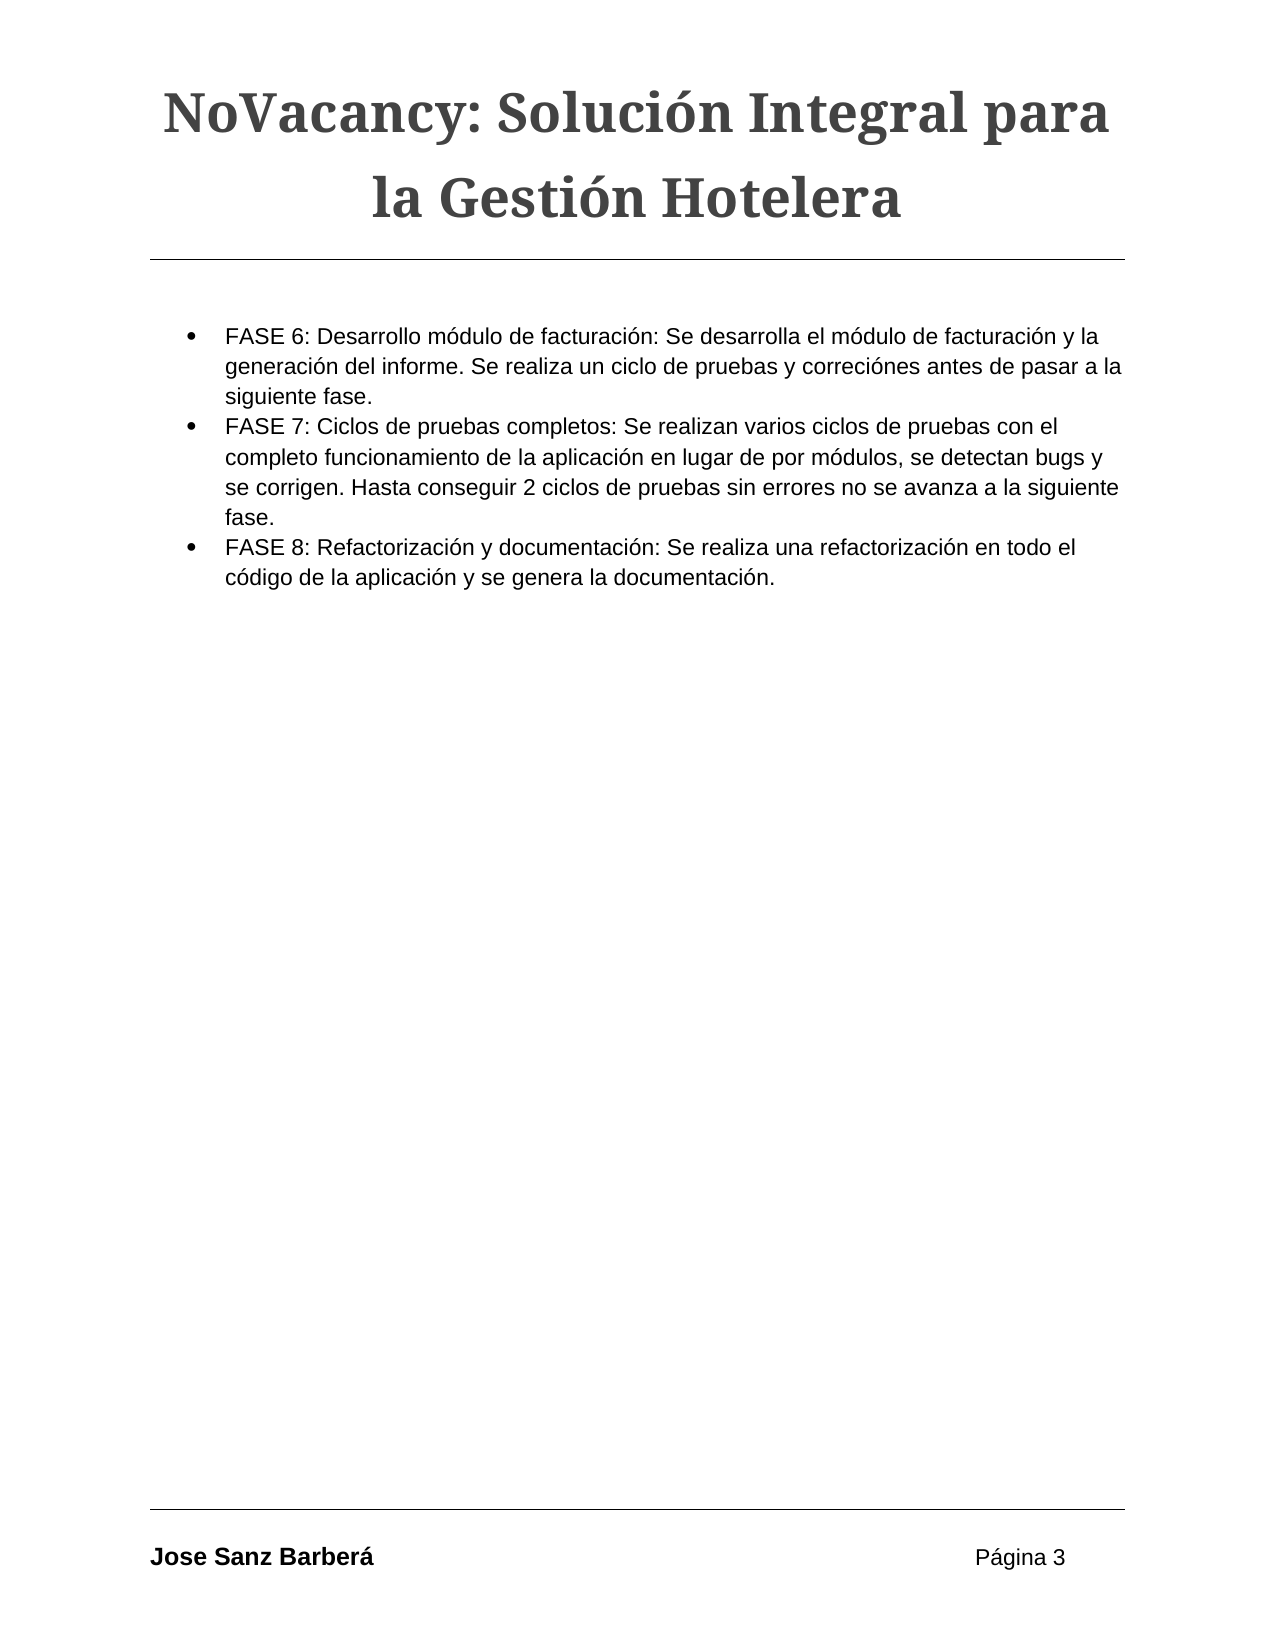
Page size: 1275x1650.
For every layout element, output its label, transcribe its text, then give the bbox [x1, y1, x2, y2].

list FASE 8: Refactorización y documentación: Se realiza una refactorización en todo el código de la aplicación y se genera la documentación. [187, 534, 1125, 591]
list FASE 7: Ciclos de pruebas completos: Se realizan varios ciclos de pruebas con el completo funcionamiento de la aplicación en lugar de por módulos, se detectan bugs y se corrigen. Hasta conseguir 2 ciclos de pruebas sin errores no se avanza a la siguiente fase. [187, 413, 1125, 530]
list FASE 6: Desarrollo módulo de facturación: Se desarrolla el módulo de facturación y la generación del informe. Se realiza un ciclo de pruebas y correciónes antes de pasar a la siguiente fase. [187, 323, 1125, 409]
